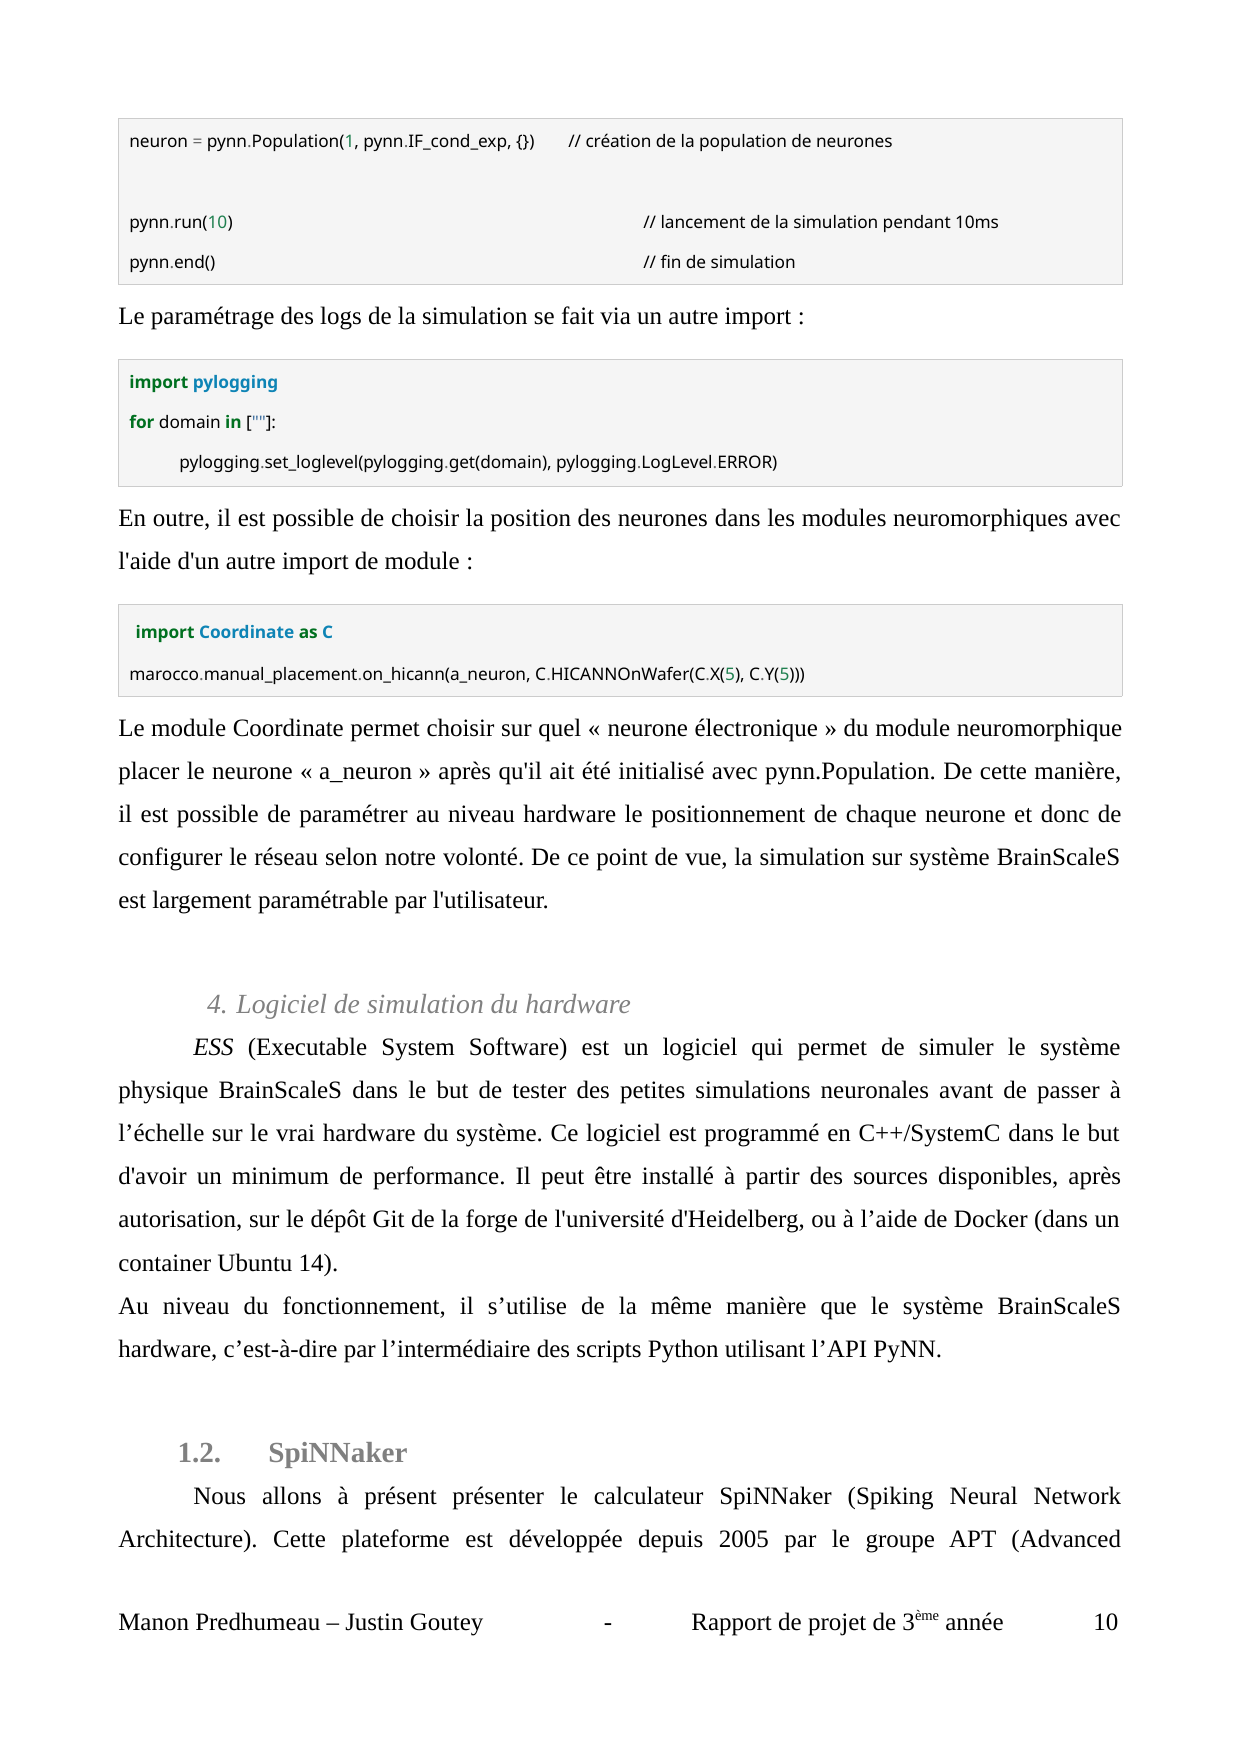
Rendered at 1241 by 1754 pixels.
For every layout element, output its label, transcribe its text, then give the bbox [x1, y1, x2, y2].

text Le paramétrage des logs de la simulation se fait via un autre import : [118, 301, 1122, 330]
text ESS (Executable System Software) est un logiciel qui permet de simuler le système physique BrainScaleS dans le but de tester des petites simulations neuronales avant de passer à l’échelle sur le vrai hardware du système. Ce logiciel est programmé en C++/SystemC dans le but d'avoir un minimum de performance. Il peut être installé à partir des sources disponibles, après autorisation, sur le dépôt Git de la forge de l'université d'Heidelberg, ou à l’aide de Docker (dans un container Ubuntu 14). [118, 1032, 1122, 1276]
text Au niveau du fonctionnement, il s’utilise de la même manière que le système BrainScaleS hardware, c’est-à-dire par l’intermédiaire des scripts Python utilisant l’API PyNN. [118, 1291, 1122, 1363]
text Le module Coordinate permet choisir sur quel « neurone électronique » du module neuromorphique placer le neurone « a_neuron » après qu'il ait été initialisé avec pynn.Population. De cette manière, il est possible de paramétrer au niveau hardware le positionnement de chaque neurone et donc de configurer le réseau selon notre volonté. De ce point de vue, la simulation sur système BrainScaleS est largement paramétrable par l'utilisateur. [118, 713, 1122, 914]
text pynn.run(10) // lancement de la simulation pendant 10ms [119, 199, 1122, 233]
text neuron = pynn.Population(1, pynn.IF_cond_exp, {}) // création de la population de neurones [119, 119, 1122, 153]
text pynn.end() // fin de simulation [119, 239, 1122, 284]
text import pylogging [119, 360, 1122, 393]
text marocco.manual_placement.on_hicann(a_neuron, C.HICANNOnWafer(C.X(5), C.Y(5))) [119, 651, 1122, 696]
text Nous allons à présent présenter le calculateur SpiNNaker (Spiking Neural Network Architecture). Cette plateforme est développée depuis 2005 par le groupe APT (Advanced [118, 1481, 1122, 1553]
subtitle SpiNNaker [177, 1435, 1122, 1468]
subtitle Logiciel de simulation du hardware [207, 988, 1122, 1019]
text En outre, il est possible de choisir la position des neurones dans les modules neuromorphiques avec l'aide d'un autre import de module : [118, 503, 1122, 575]
text for domain in [""]: [119, 399, 1122, 434]
text import Coordinate as C [119, 605, 1122, 644]
text pylogging.set_loglevel(pylogging.get(domain), pylogging.LogLevel.ERROR) [119, 439, 1122, 486]
